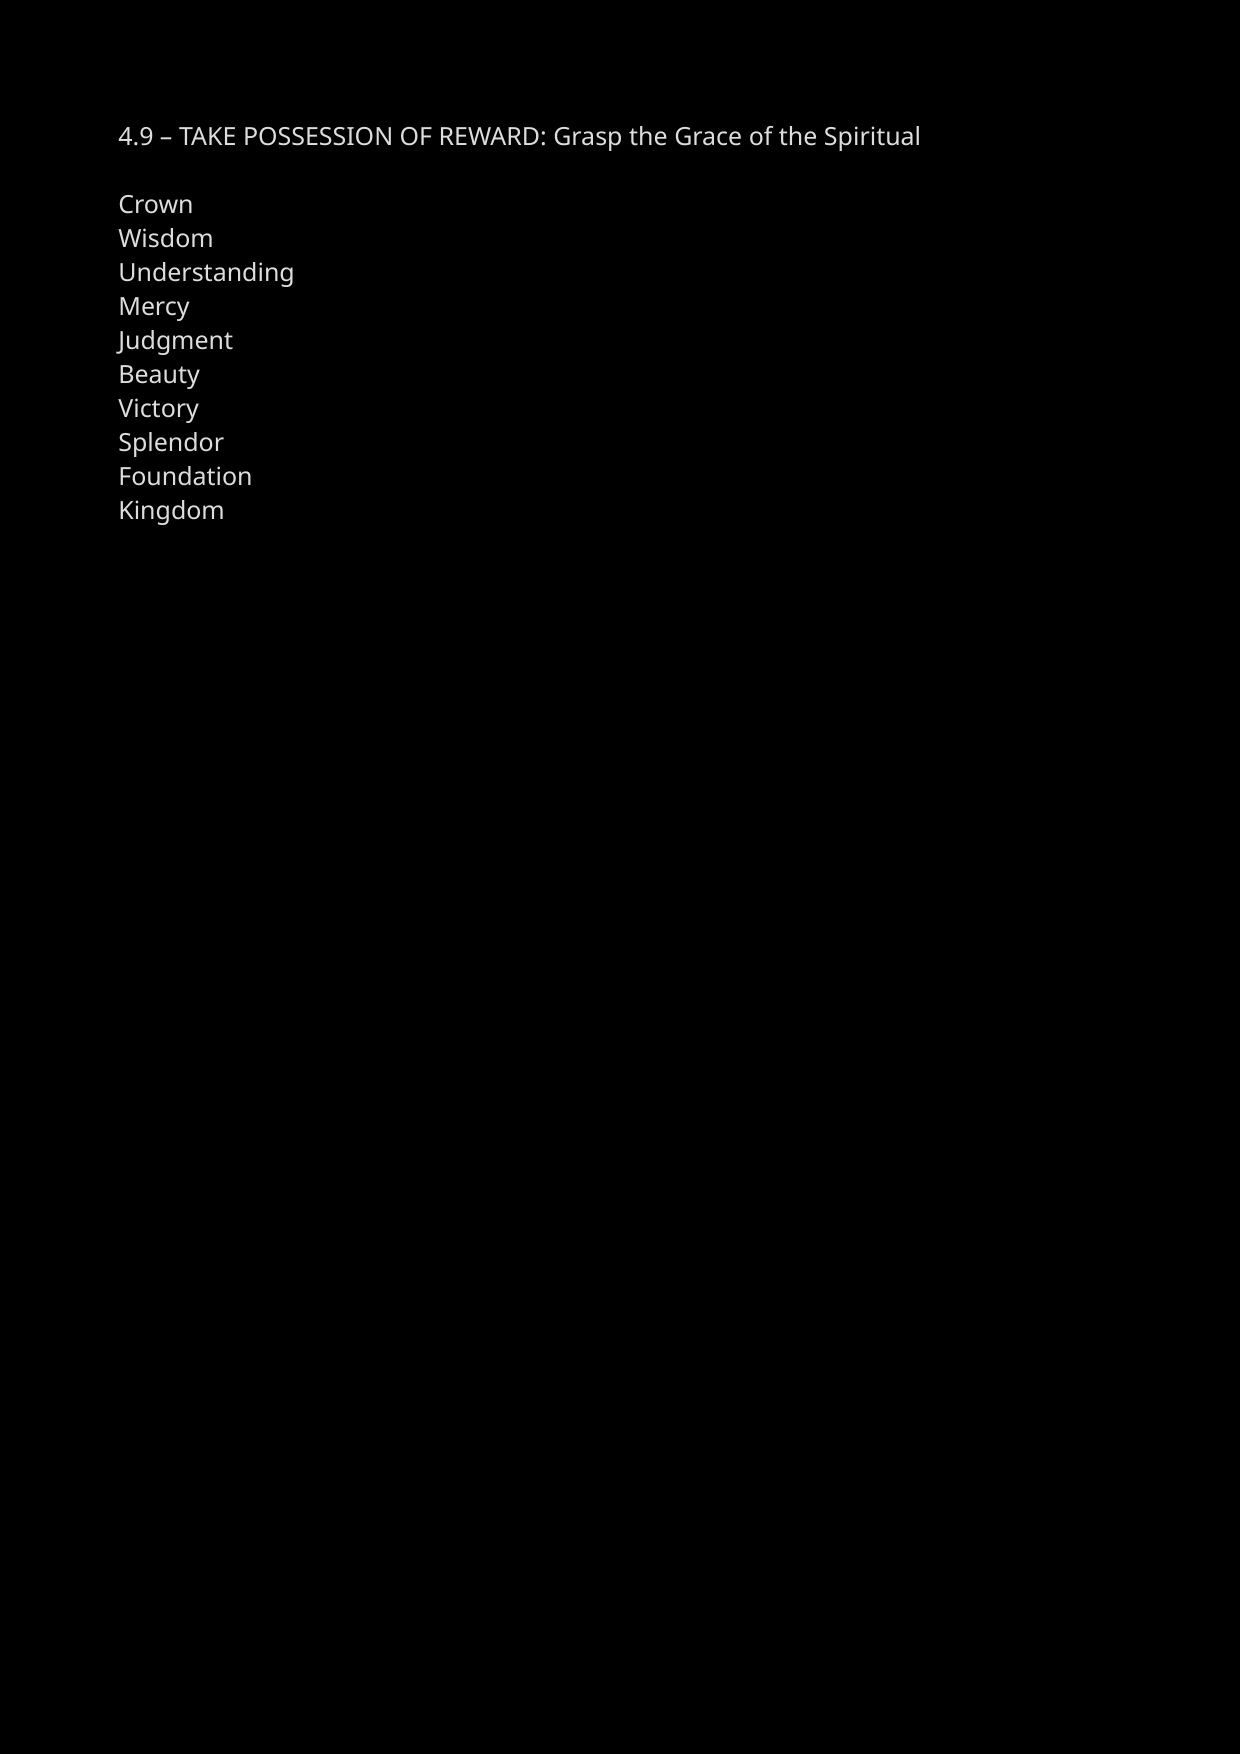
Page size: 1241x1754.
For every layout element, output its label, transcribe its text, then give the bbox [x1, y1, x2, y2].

text Wisdom [118, 220, 1122, 254]
text Mercy [118, 288, 1122, 322]
text 4.9 – TAKE POSSESSION OF REWARD: Grasp the Grace of the Spiritual [118, 118, 1122, 152]
text Judgment [118, 322, 1122, 357]
text Foundation [118, 459, 1122, 493]
text Splendor [118, 425, 1122, 459]
text Beauty [118, 357, 1122, 391]
text Victory [118, 391, 1122, 425]
text Kingdom [118, 493, 1122, 527]
text Understanding [118, 254, 1122, 288]
text Crown [118, 186, 1122, 220]
